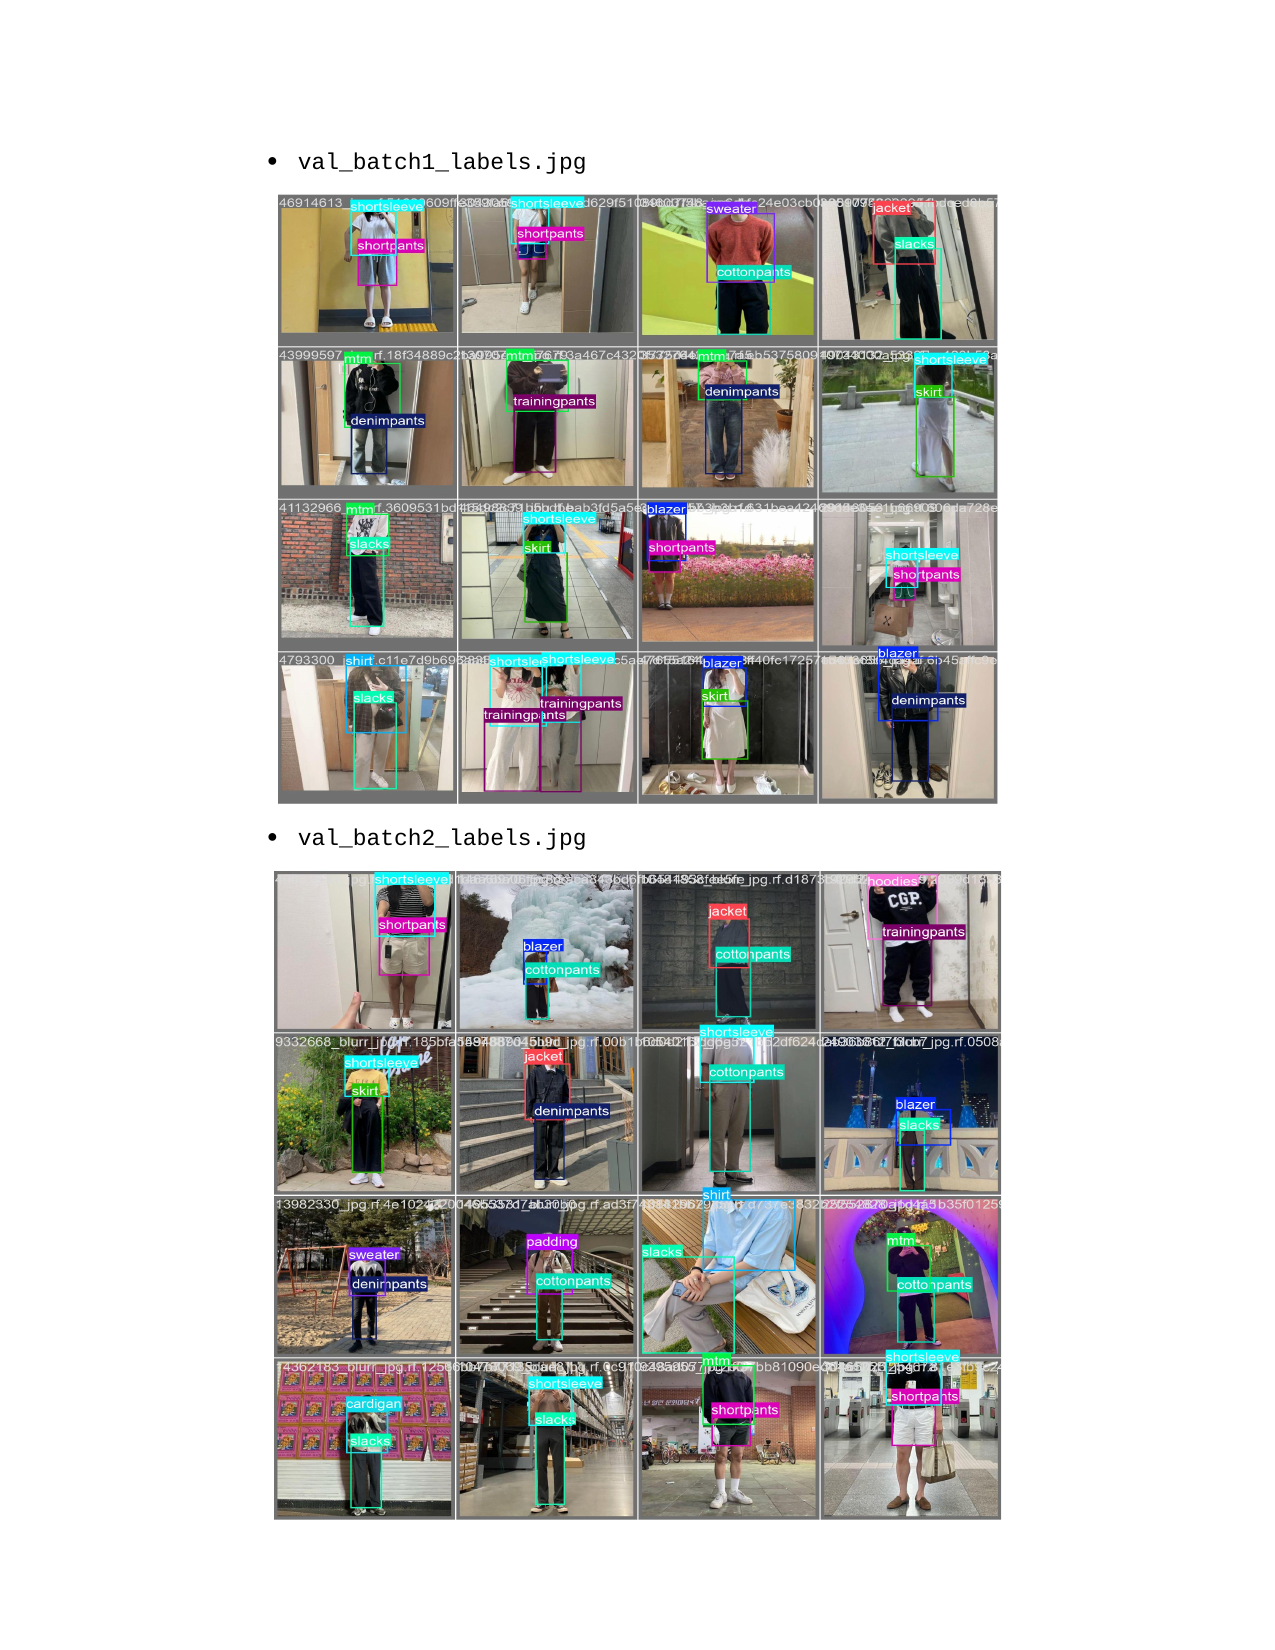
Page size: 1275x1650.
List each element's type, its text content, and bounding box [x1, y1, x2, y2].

picture [273, 870, 1002, 1520]
picture [277, 194, 998, 804]
list val_batch1_labels.jpg [268, 150, 1125, 176]
list val_batch2_labels.jpg [268, 241, 1125, 852]
